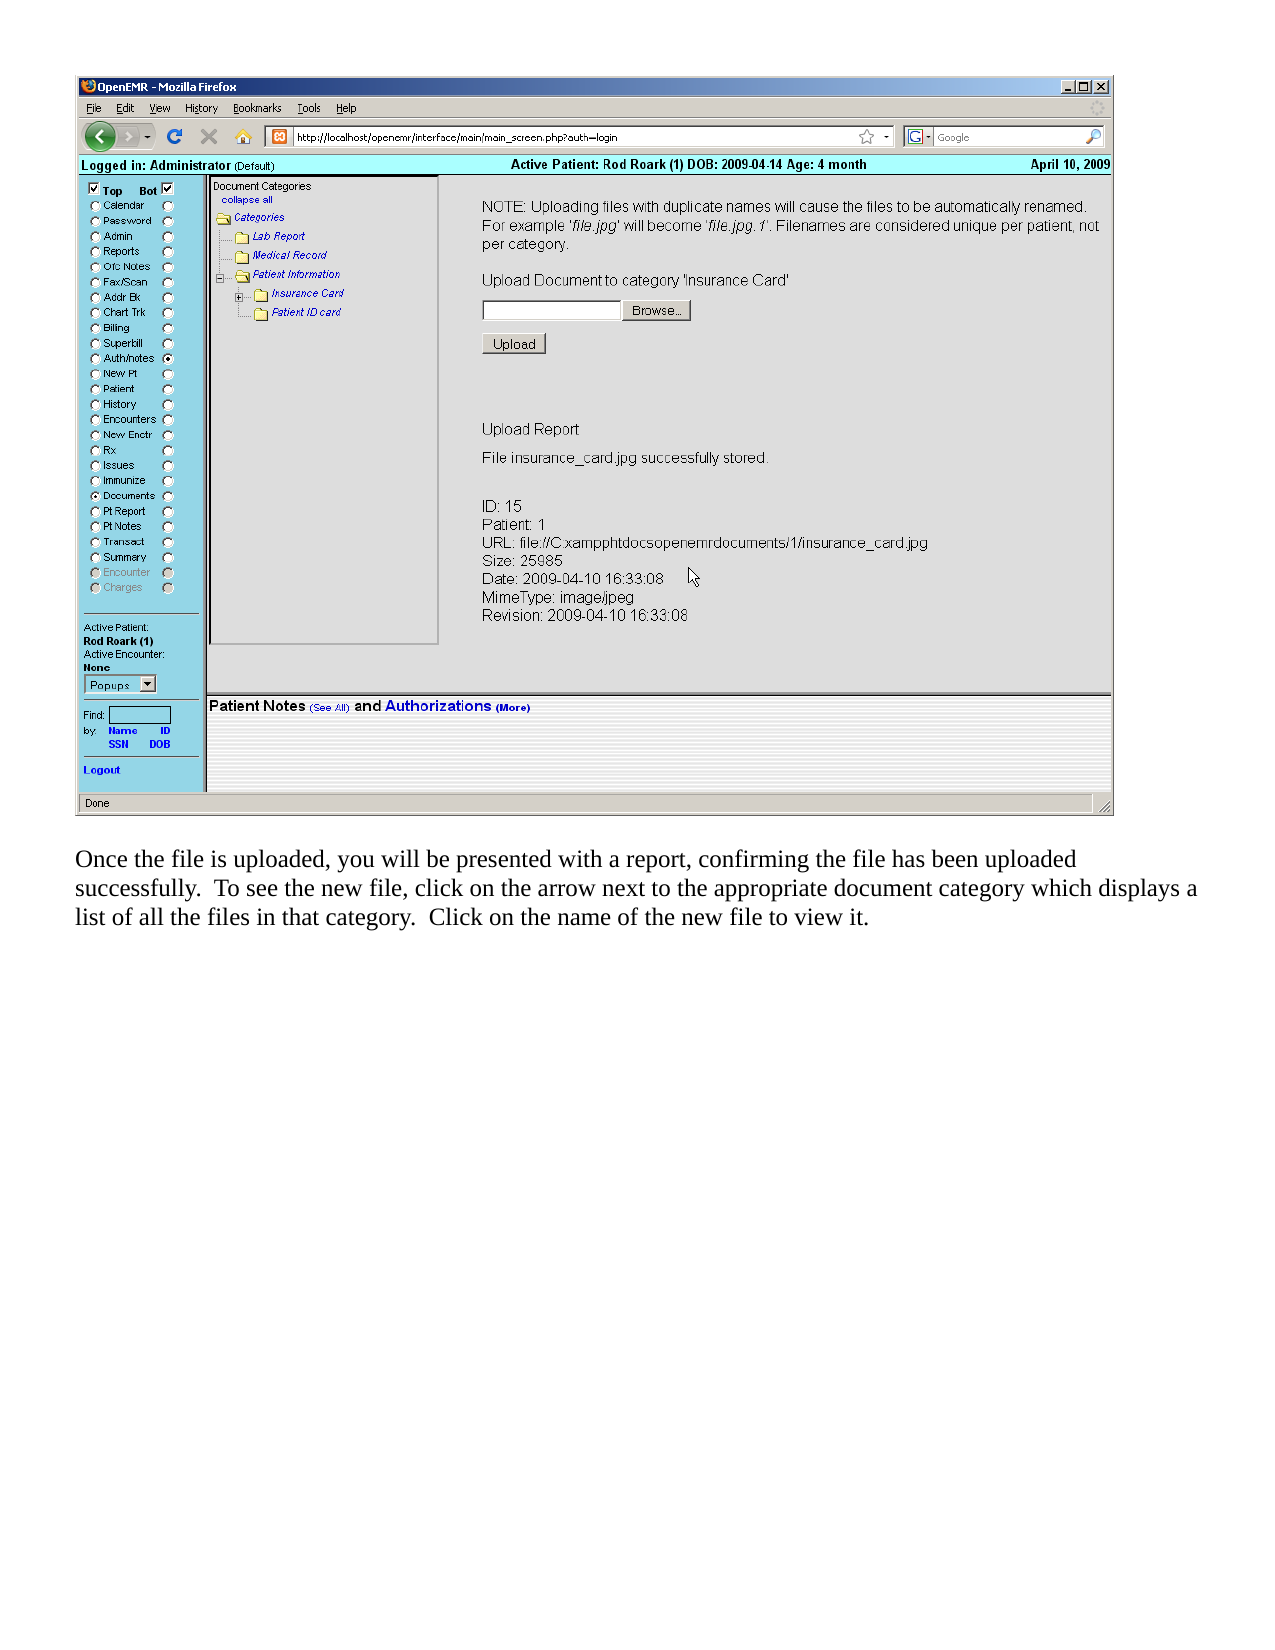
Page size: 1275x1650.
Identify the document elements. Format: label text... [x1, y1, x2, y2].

picture [75, 75, 1114, 816]
text Once the file is uploaded, you will be presented with a report, confirming the file has been uploaded successfully. To see the new file, click on the arrow next to the appropriate document category which displays a list of all the files in that category. Click on the name of the new file to view it. [75, 844, 1200, 930]
